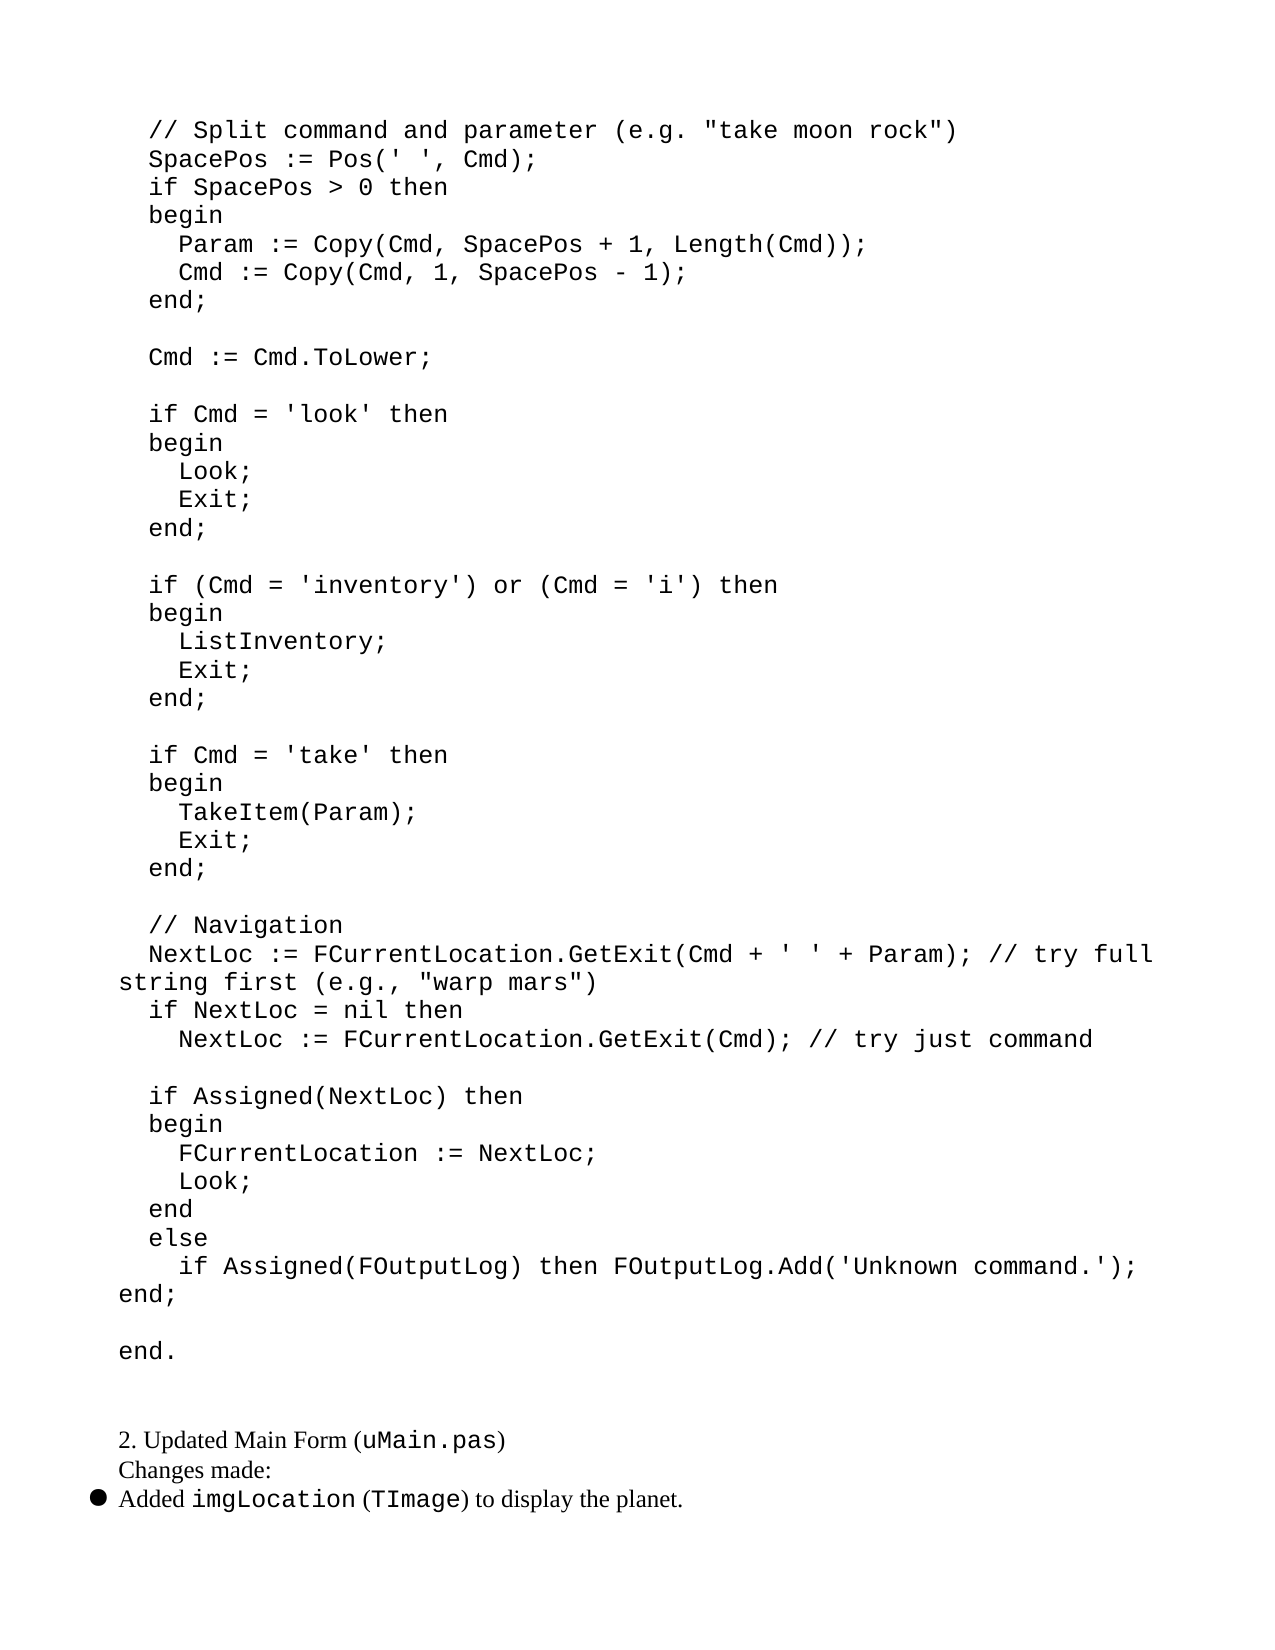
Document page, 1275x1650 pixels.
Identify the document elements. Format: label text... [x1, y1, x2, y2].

text begin [118, 771, 1157, 799]
text end; [118, 686, 1157, 714]
text ListInventory; [118, 629, 1157, 657]
text begin [118, 601, 1157, 629]
text 2. Updated Main Form (uMain.pas) [118, 1425, 1157, 1456]
text begin [118, 430, 1157, 458]
text if Cmd = 'look' then [118, 402, 1157, 430]
text end; [118, 515, 1157, 543]
text begin [118, 203, 1157, 231]
text if Assigned(NextLoc) then [118, 1083, 1157, 1112]
text Exit; [118, 657, 1157, 686]
text // Navigation [118, 913, 1157, 941]
text end. [118, 1339, 1157, 1367]
text FCurrentLocation := NextLoc; [118, 1140, 1157, 1168]
text if (Cmd = 'inventory') or (Cmd = 'i') then [118, 572, 1157, 601]
text // Split command and parameter (e.g. "take moon rock") [118, 118, 1157, 146]
list Added imgLocation (TImage) to display the planet. [118, 1484, 1157, 1515]
text TakeItem(Param); [118, 799, 1157, 828]
text Cmd := Cmd.ToLower; [118, 345, 1157, 373]
text end; [118, 1282, 1157, 1310]
text Changes made: [118, 1456, 1157, 1484]
text NextLoc := FCurrentLocation.GetExit(Cmd + ' ' + Param); // try full string first (e.g., "warp mars") [118, 941, 1157, 998]
text end; [118, 288, 1157, 316]
text NextLoc := FCurrentLocation.GetExit(Cmd); // try just command [118, 1026, 1157, 1055]
text else [118, 1225, 1157, 1253]
text Look; [118, 1168, 1157, 1197]
text if Cmd = 'take' then [118, 743, 1157, 771]
text Param := Copy(Cmd, SpacePos + 1, Length(Cmd)); [118, 231, 1157, 260]
text Cmd := Copy(Cmd, 1, SpacePos - 1); [118, 260, 1157, 288]
text if SpacePos > 0 then [118, 175, 1157, 203]
text Exit; [118, 487, 1157, 515]
text begin [118, 1112, 1157, 1140]
text SpacePos := Pos(' ', Cmd); [118, 146, 1157, 175]
text end [118, 1197, 1157, 1225]
text end; [118, 856, 1157, 884]
text if Assigned(FOutputLog) then FOutputLog.Add('Unknown command.'); [118, 1253, 1157, 1282]
text Exit; [118, 828, 1157, 856]
text if NextLoc = nil then [118, 998, 1157, 1026]
text Look; [118, 458, 1157, 487]
